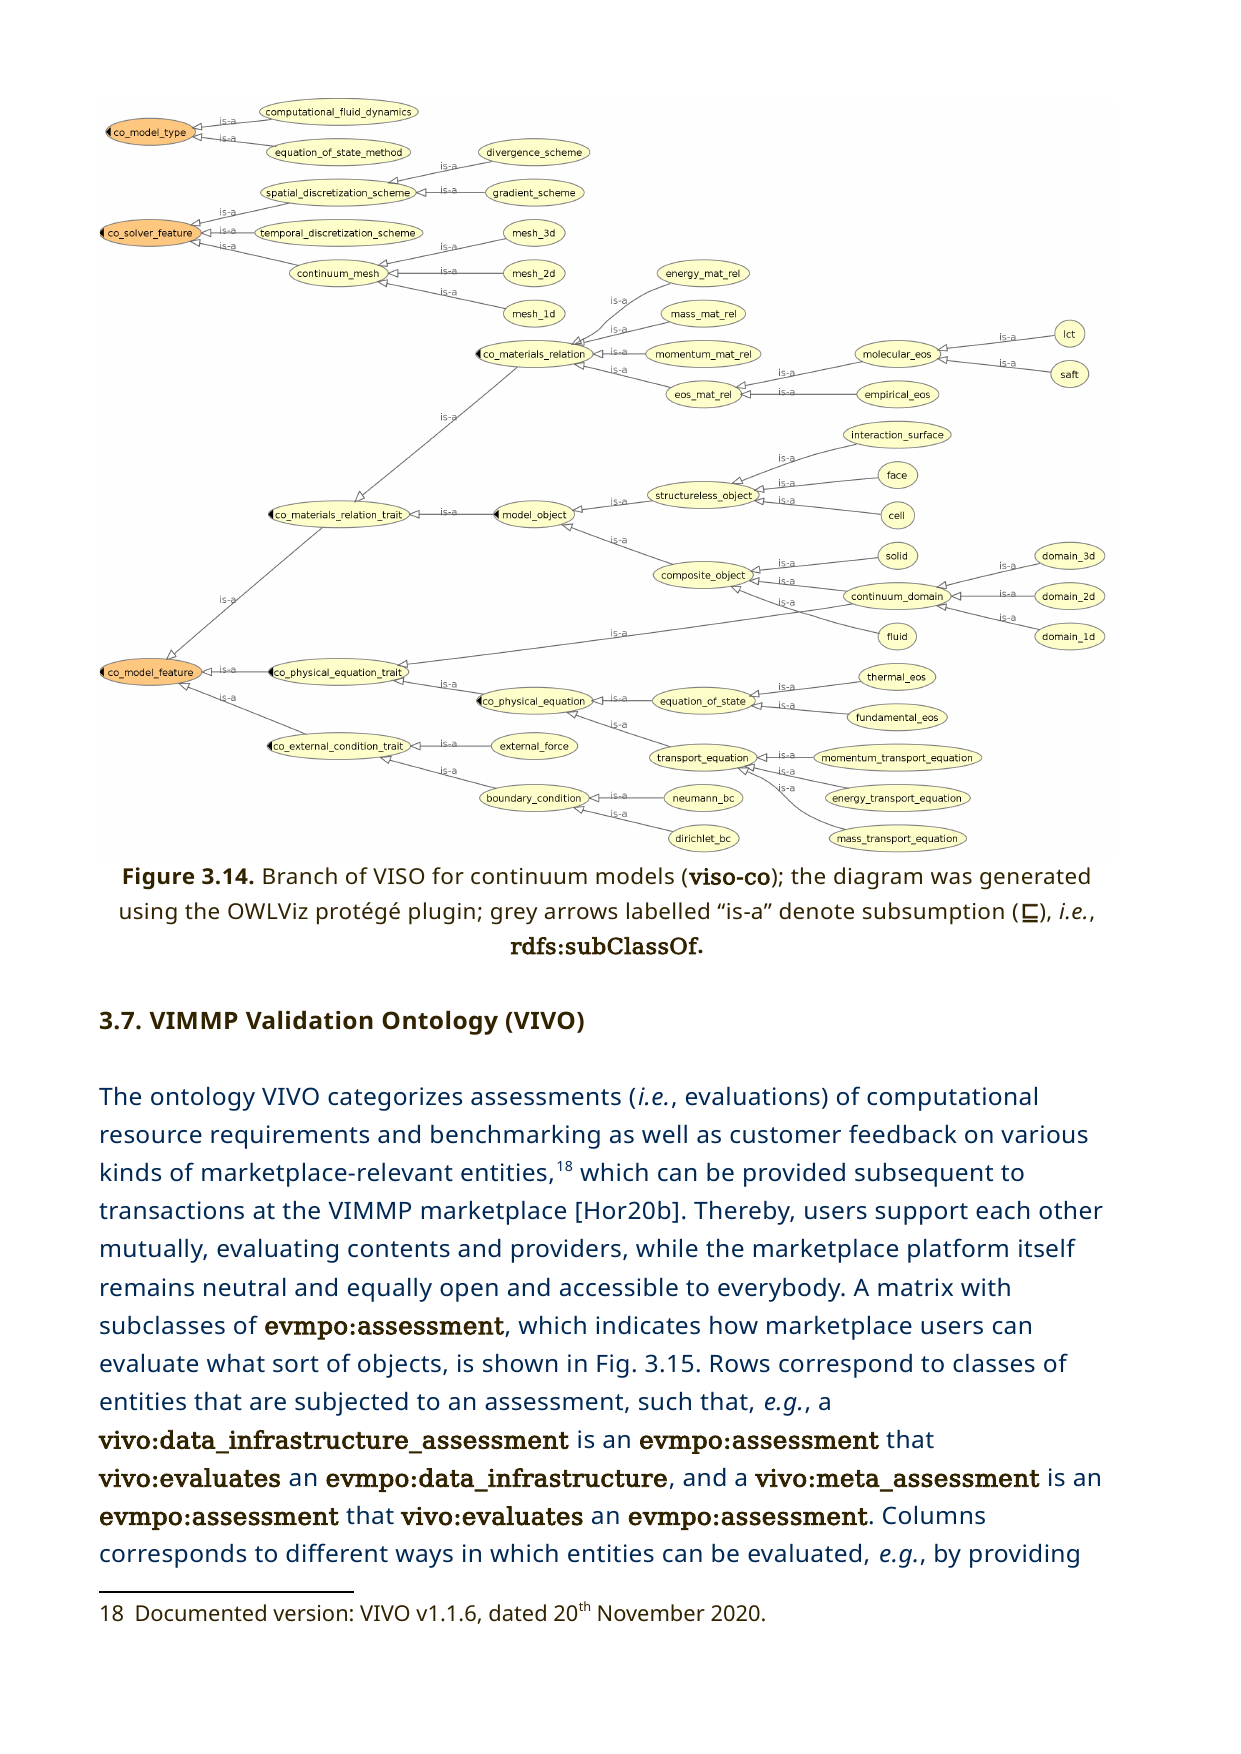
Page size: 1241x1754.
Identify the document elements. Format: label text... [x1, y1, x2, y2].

text Figure 3.14. Branch of VISO for continuum models (viso-co); the diagram was generated using the OWLViz protégé plugin; grey arrows labelled “is-a” denote subsumption (⊑), i.e., rdfs:subClassOf. [99, 861, 1114, 960]
text The ontology VIVO categorizes assessments (i.e., evaluations) of computational resource requirements and benchmarking as well as customer feedback on various kinds of marketplace-relevant entities, which can be provided subsequent to transactions at the VIMMP marketplace [Hor20b]. Thereby, users support each other mutually, evaluating contents and providers, while the marketplace platform itself remains neutral and equally open and accessible to everybody. A matrix with subclasses of evmpo:assessment, which indicates how marketplace users can evaluate what sort of objects, is shown in Fig. 3.15. Rows correspond to classes of entities that are subjected to an assessment, such that, e.g., a vivo:data_infrastructure_assessment is an evmpo:assessment that vivo:evaluates an evmpo:data_infrastructure, and a vivo:meta_assessment is an evmpo:assessment that vivo:evaluates an evmpo:assessment. Columns corresponds to different ways in which entities can be evaluated, e.g., by providing [99, 1080, 1114, 1570]
text Documented version: VIVO v1.1.6, dated 20th November 2020. [99, 1598, 1114, 1627]
picture [99, 98, 1114, 861]
text 3.7. VIMMP Validation Ontology (VIVO) [99, 1003, 1114, 1036]
